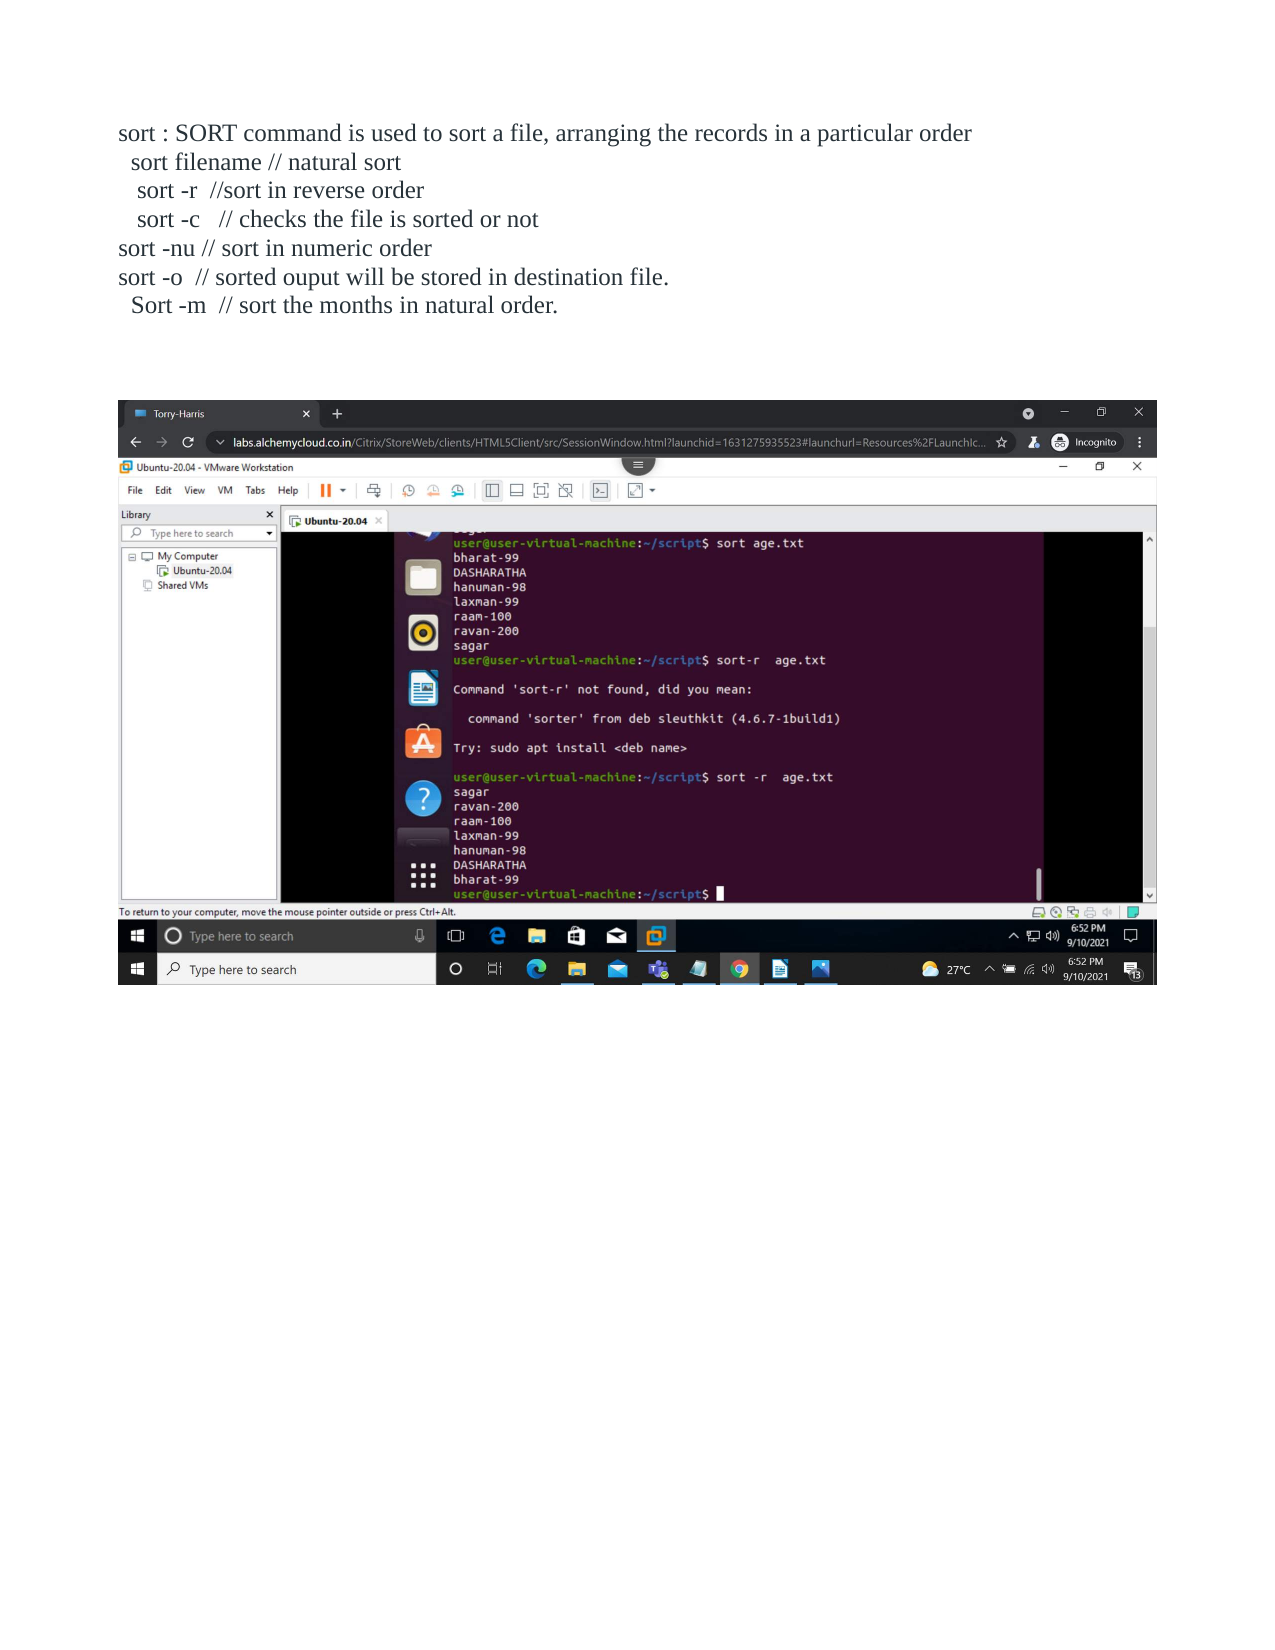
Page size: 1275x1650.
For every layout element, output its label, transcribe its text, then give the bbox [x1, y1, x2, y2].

picture [118, 400, 1157, 985]
text sort -o // sorted ouput will be stored in destination file. [118, 262, 1157, 291]
text sort -r //sort in reverse order [118, 176, 1157, 204]
text sort -c // checks the file is sorted or not [118, 204, 1157, 233]
text sort : SORT command is used to sort a file, arranging the records in a particular order [118, 118, 1157, 147]
text sort filename // natural sort [118, 147, 1157, 176]
text sort -nu // sort in numeric order [118, 233, 1157, 262]
text Sort -m // sort the months in natural order. [118, 291, 1157, 319]
